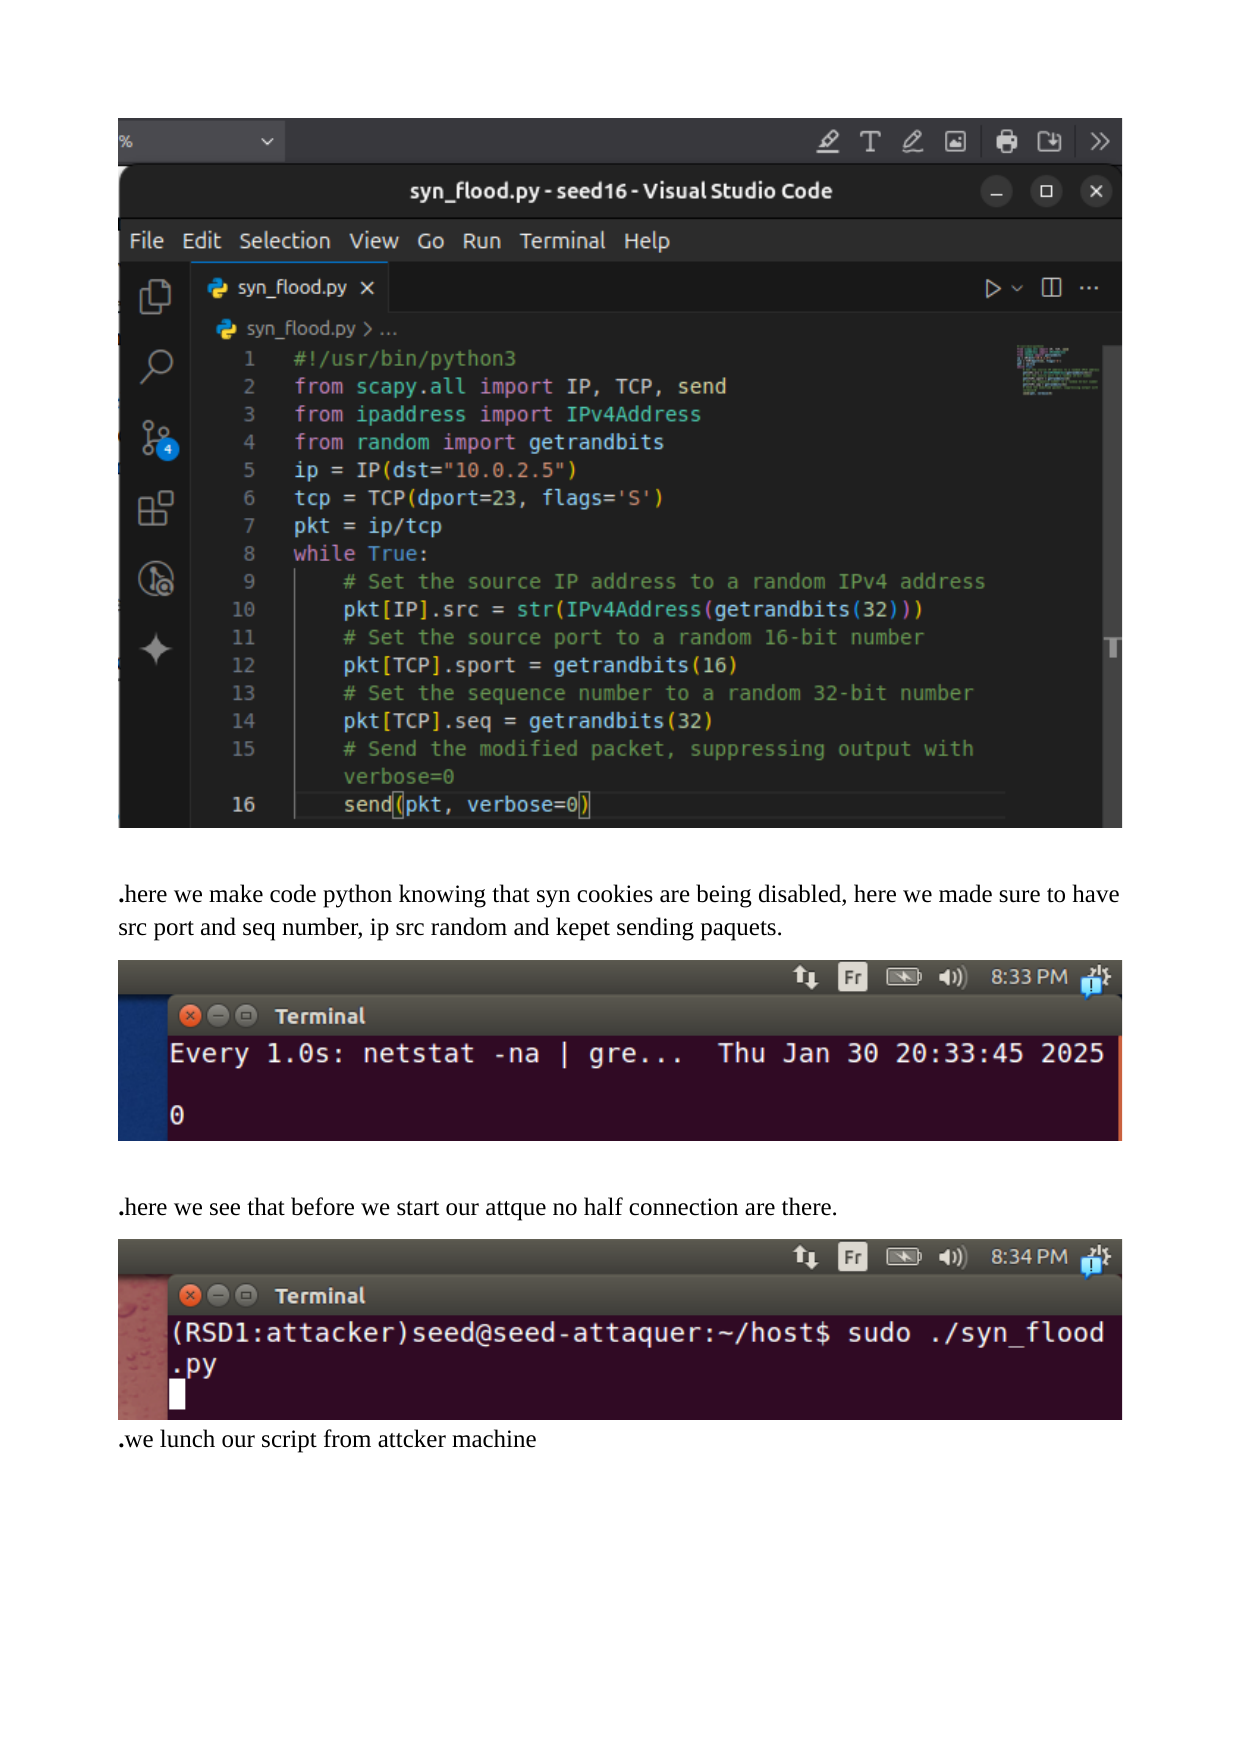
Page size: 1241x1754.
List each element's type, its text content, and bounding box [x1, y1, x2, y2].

picture [118, 118, 1123, 828]
text .here we see that before we start our attque no half connection are there. [118, 1192, 1122, 1221]
text .here we make code python knowing that syn cookies are being disabled, here we made sure to have src port and seq number, ip src random and kepet sending paquets. [118, 879, 1122, 941]
picture [118, 960, 1123, 1141]
text .we lunch our script from attcker machine [118, 1420, 1122, 1453]
picture [118, 1239, 1123, 1420]
